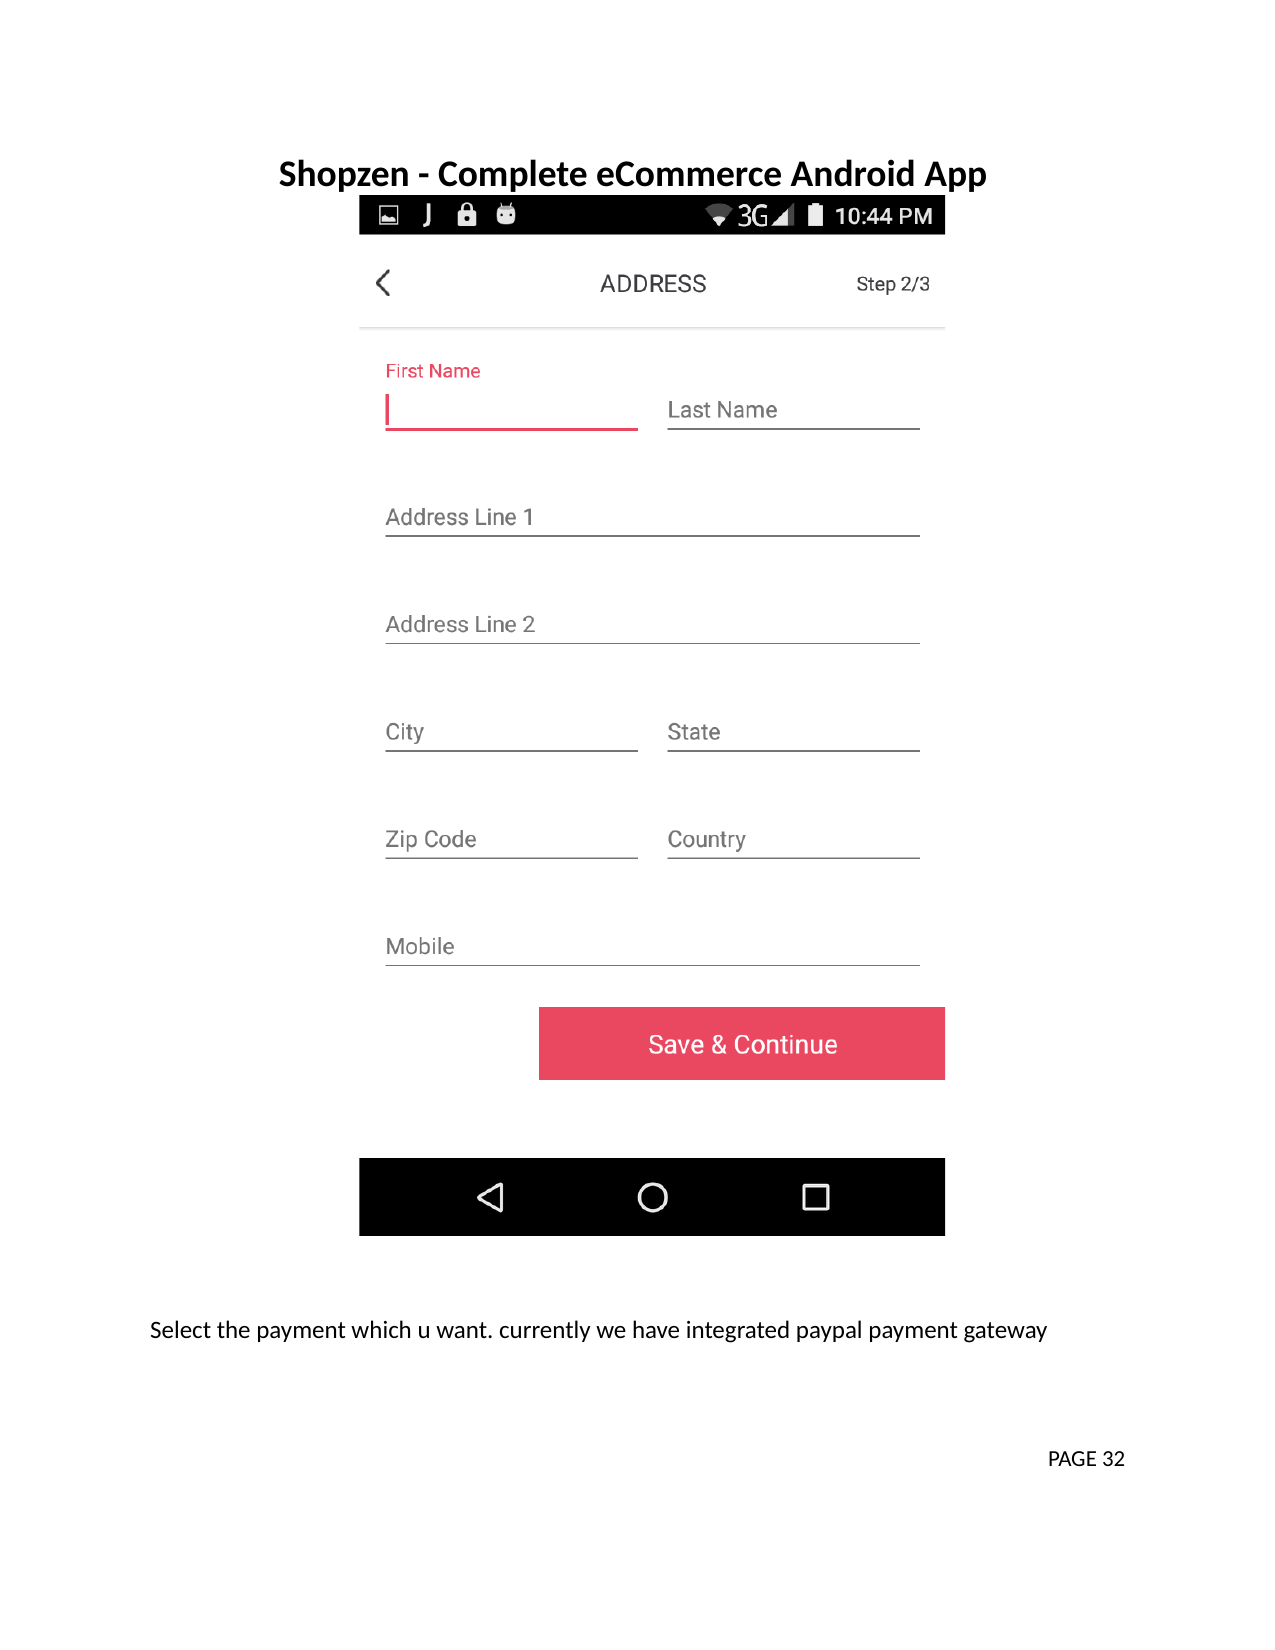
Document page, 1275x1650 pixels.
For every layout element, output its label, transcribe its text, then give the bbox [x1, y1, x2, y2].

text Select the payment which u want. currently we have integrated paypal payment gateway [150, 1314, 1125, 1344]
picture [359, 195, 946, 1236]
